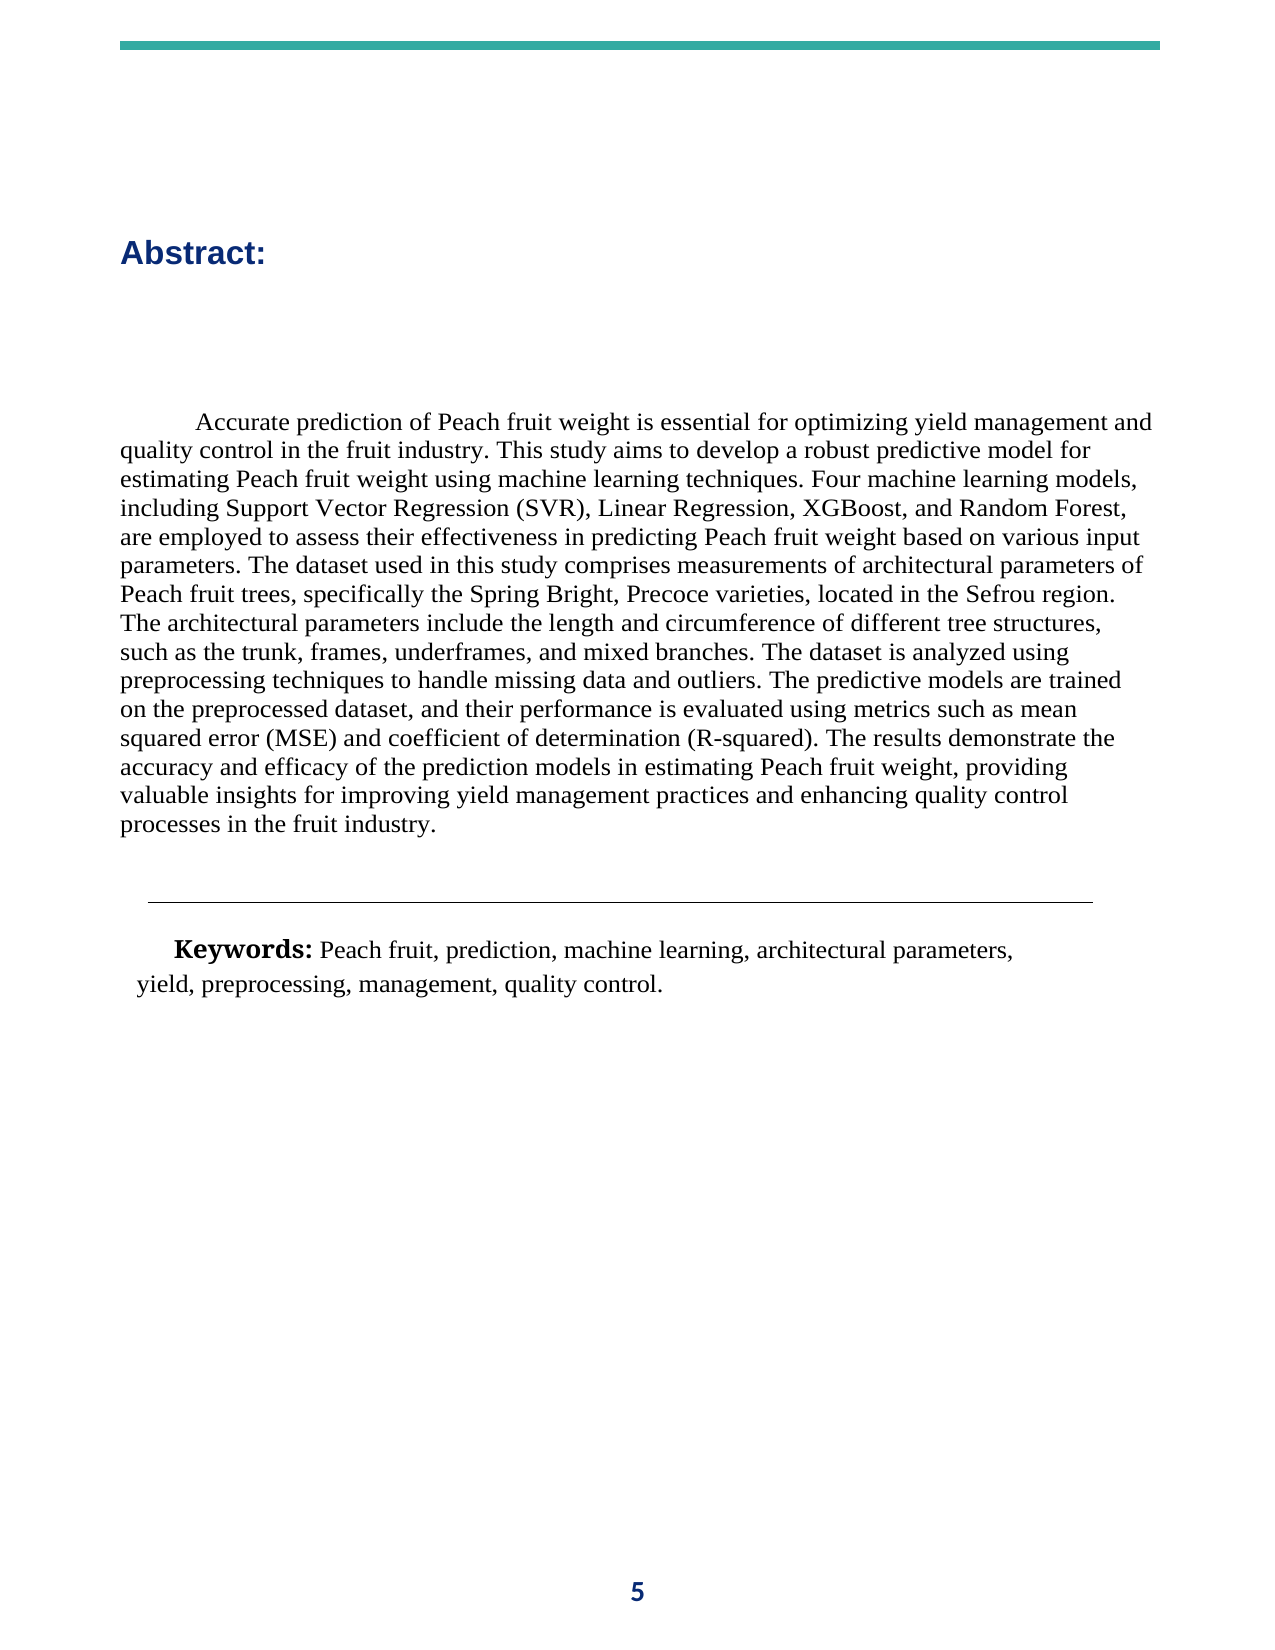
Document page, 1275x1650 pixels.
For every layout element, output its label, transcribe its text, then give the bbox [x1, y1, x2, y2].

text Keywords: Peach fruit, prediction, machine learning, architectural parameters, yield, preprocessing, management, quality control. [136, 932, 1077, 998]
subtitle Abstract: [120, 233, 1155, 272]
text Accurate prediction of Peach fruit weight is essential for optimizing yield management and quality control in the fruit industry. This study aims to develop a robust predictive model for estimating Peach fruit weight using machine learning techniques. Four machine learning models, including Support Vector Regression (SVR), Linear Regression, XGBoost, and Random Forest, are employed to assess their effectiveness in predicting Peach fruit weight based on various input parameters. The dataset used in this study comprises measurements of architectural parameters of Peach fruit trees, specifically the Spring Bright, Precoce varieties, located in the Sefrou region. The architectural parameters include the length and circumference of different tree structures, such as the trunk, frames, underframes, and mixed branches. The dataset is analyzed using preprocessing techniques to handle missing data and outliers. The predictive models are trained on the preprocessed dataset, and their performance is evaluated using metrics such as mean squared error (MSE) and coefficient of determination (R-squared). The results demonstrate the accuracy and efficacy of the prediction models in estimating Peach fruit weight, providing valuable insights for improving yield management practices and enhancing quality control processes in the fruit industry. [120, 407, 1155, 838]
